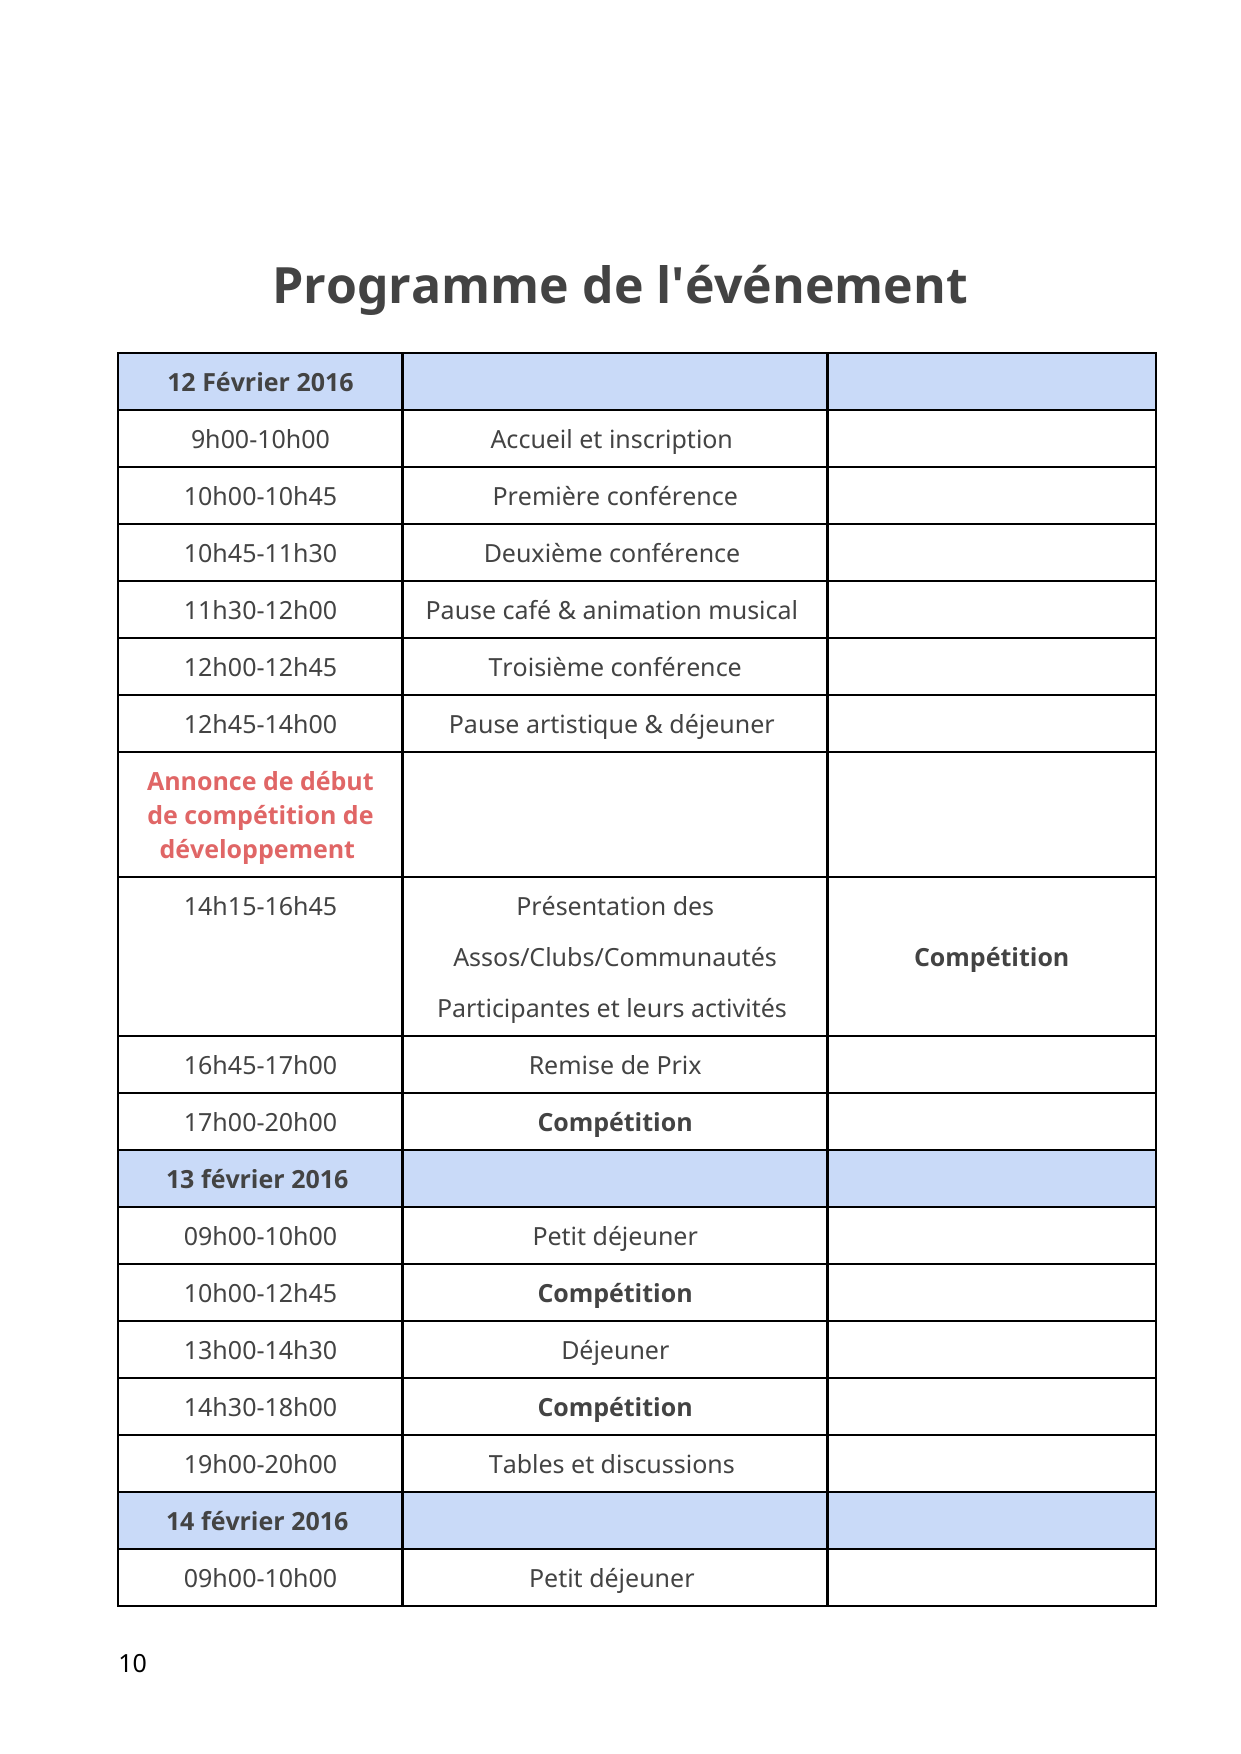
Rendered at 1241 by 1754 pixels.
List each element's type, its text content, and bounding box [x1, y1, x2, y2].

table_cell 10h45-11h30 [119, 525, 401, 580]
table_cell Compétition [404, 1265, 826, 1320]
table_cell [829, 1436, 1155, 1491]
table_cell Petit déjeuner [404, 1208, 826, 1263]
table_cell 12h00-12h45 [119, 639, 401, 694]
table_cell [829, 468, 1155, 523]
table_cell Compétition [404, 1379, 826, 1434]
table_cell 14h15-16h45 [119, 878, 401, 1035]
table_cell Présentation des Assos/Clubs/Communautés Participantes et leurs activités [404, 878, 826, 1035]
table_cell [829, 1265, 1155, 1320]
table_cell Troisième conférence [404, 639, 826, 694]
table_cell [404, 1151, 826, 1206]
table_cell Déjeuner [404, 1322, 826, 1377]
table_cell Compétition [829, 878, 1155, 1035]
table_cell [829, 525, 1155, 580]
table_cell Tables et discussions [404, 1436, 826, 1491]
table_cell 09h00-10h00 [119, 1550, 401, 1605]
table_cell [829, 1151, 1155, 1206]
table_header 12 Février 2016 [119, 354, 401, 409]
table_cell [829, 1550, 1155, 1605]
table_cell Petit déjeuner [404, 1550, 826, 1605]
table_cell Compétition [404, 1094, 826, 1149]
table_cell [829, 1037, 1155, 1092]
table_cell [404, 1493, 826, 1548]
table_cell 13 février 2016 [119, 1151, 401, 1206]
table_cell Accueil et inscription [404, 411, 826, 466]
table_cell 19h00-20h00 [119, 1436, 401, 1491]
table_cell [829, 1493, 1155, 1548]
table_cell 09h00-10h00 [119, 1208, 401, 1263]
table_cell Première conférence [404, 468, 826, 523]
table_header [404, 354, 826, 409]
table_cell [829, 411, 1155, 466]
table_cell Pause café & animation musical [404, 582, 826, 637]
table_cell 13h00-14h30 [119, 1322, 401, 1377]
table_cell Pause artistique & déjeuner [404, 696, 826, 751]
table_cell 17h00-20h00 [119, 1094, 401, 1149]
table_cell 16h45-17h00 [119, 1037, 401, 1092]
table_cell [829, 753, 1155, 876]
table_cell [829, 1322, 1155, 1377]
table_cell [404, 753, 826, 876]
table_cell Remise de Prix [404, 1037, 826, 1092]
table_cell 14h30-18h00 [119, 1379, 401, 1434]
table_cell [829, 1379, 1155, 1434]
table_cell Annonce de début de compétition de développement [119, 753, 401, 876]
text Programme de l'événement [118, 250, 1122, 318]
table_cell 14 février 2016 [119, 1493, 401, 1548]
table_cell Deuxième conférence [404, 525, 826, 580]
table_cell [829, 696, 1155, 751]
table_cell [829, 1208, 1155, 1263]
table_cell 12h45-14h00 [119, 696, 401, 751]
table_cell [829, 1094, 1155, 1149]
table_cell 9h00-10h00 [119, 411, 401, 466]
table_cell 10h00-12h45 [119, 1265, 401, 1320]
table_cell [829, 639, 1155, 694]
table_header [829, 354, 1155, 409]
table_cell 10h00-10h45 [119, 468, 401, 523]
table_cell [829, 582, 1155, 637]
table_cell 11h30-12h00 [119, 582, 401, 637]
